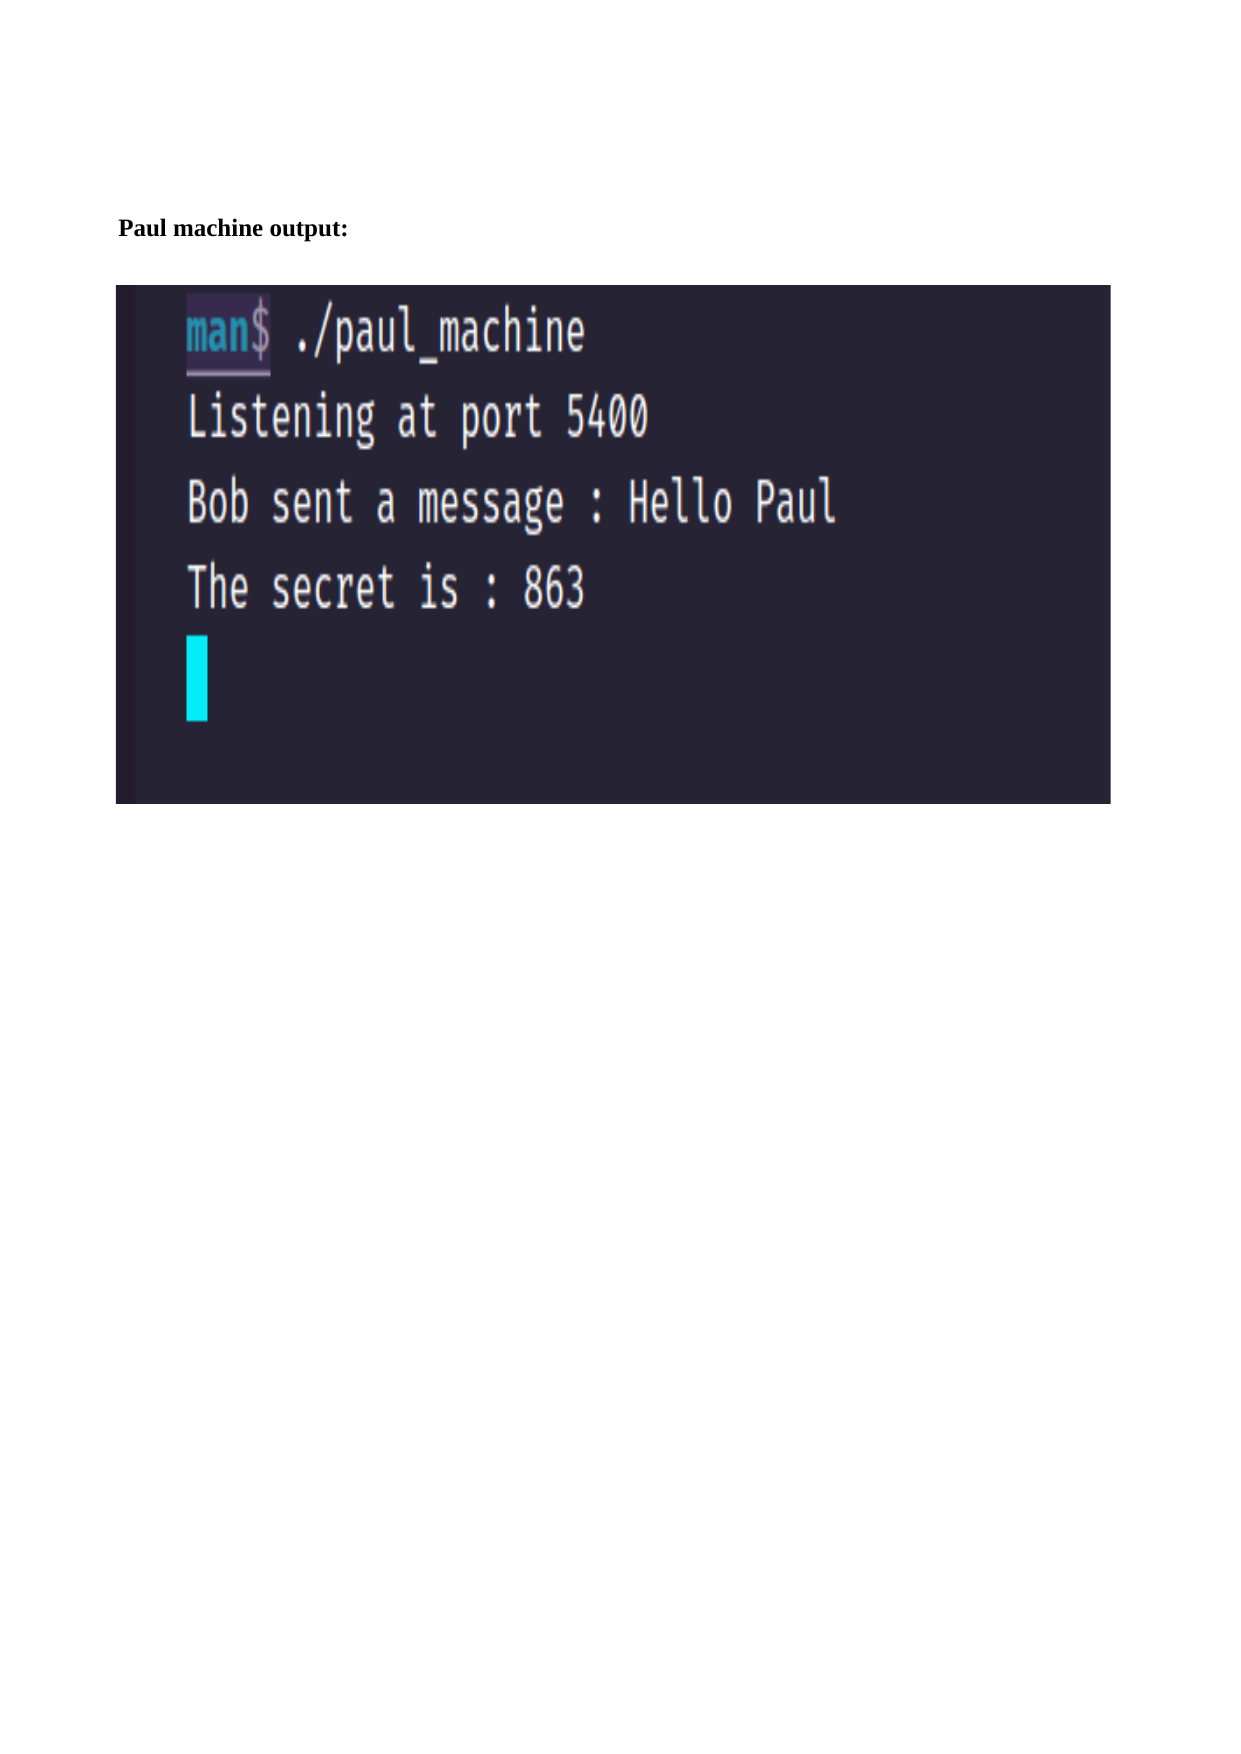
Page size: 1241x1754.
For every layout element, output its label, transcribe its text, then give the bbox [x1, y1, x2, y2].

picture [115, 285, 685, 804]
text Paul machine output: [118, 213, 1122, 242]
